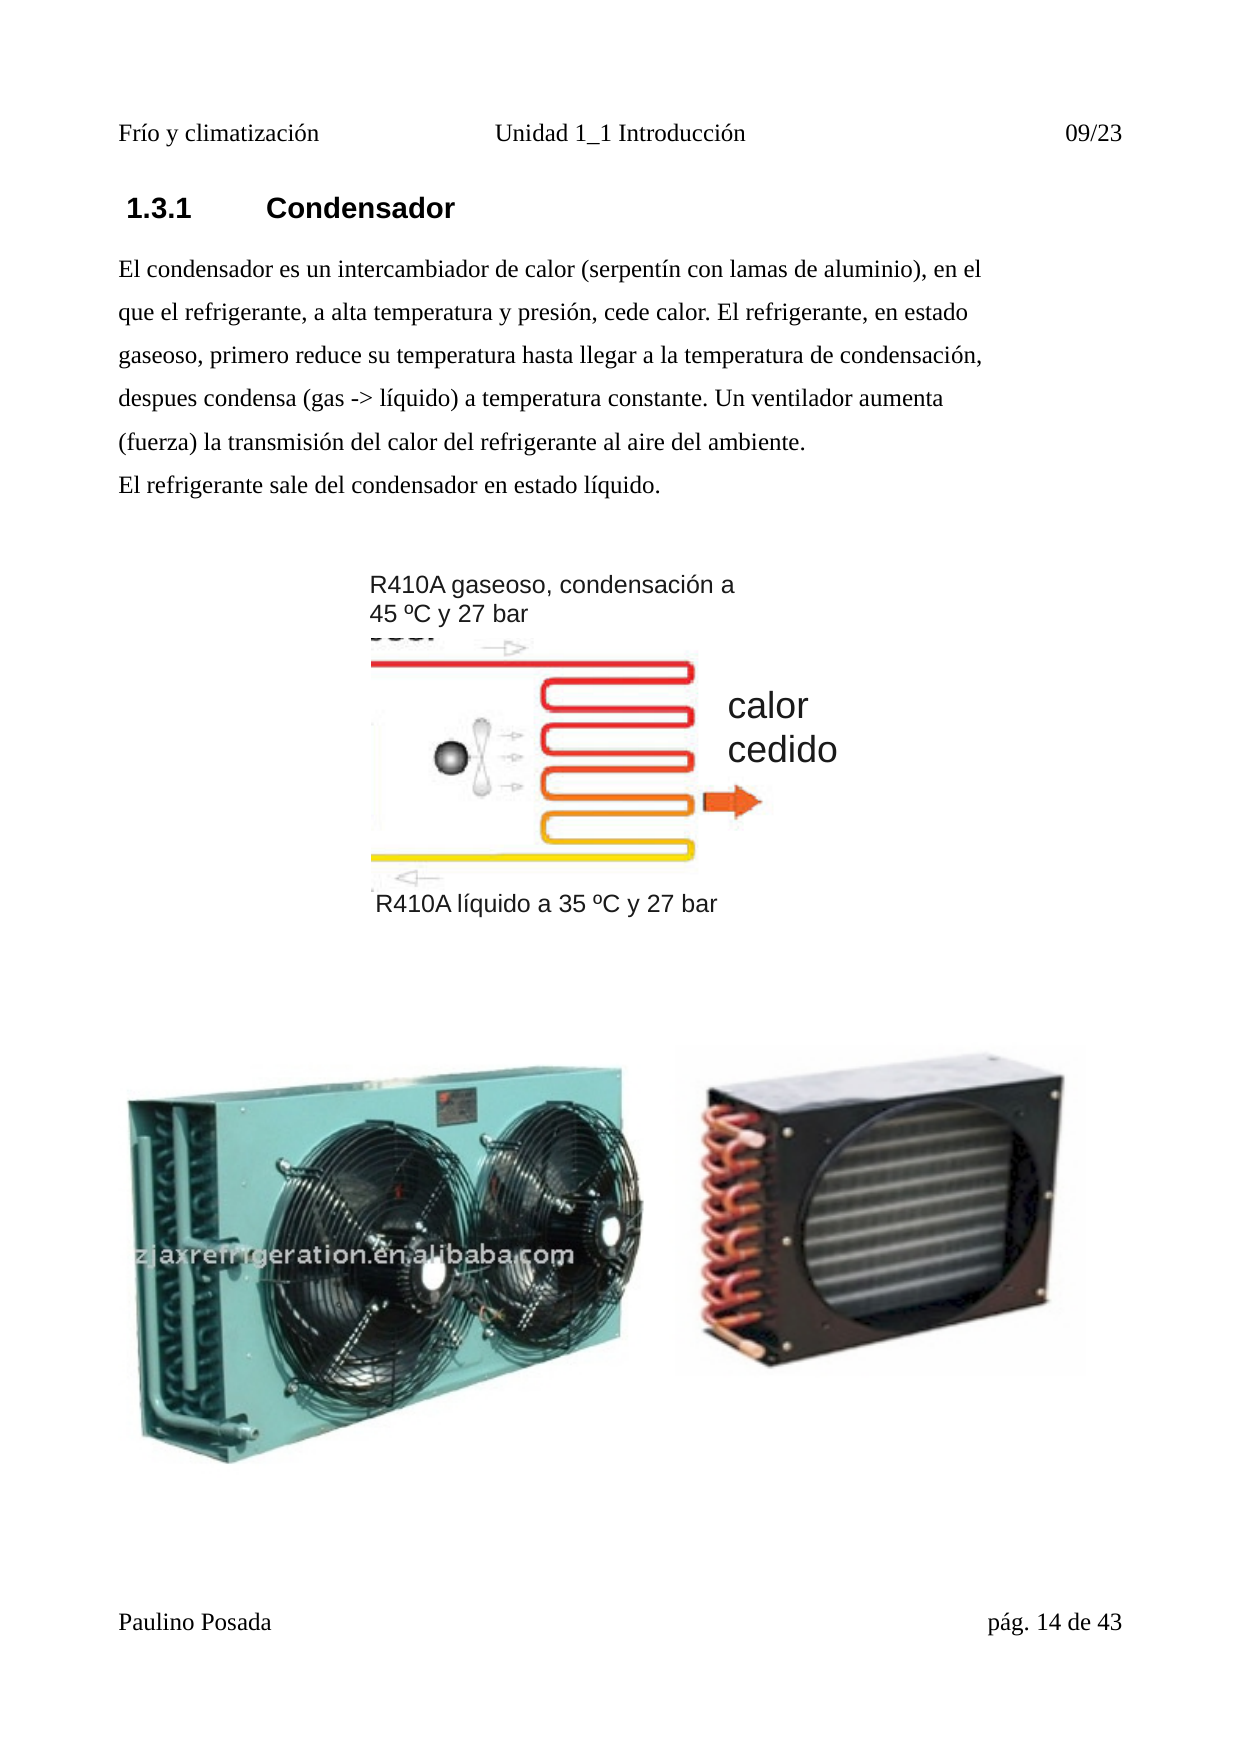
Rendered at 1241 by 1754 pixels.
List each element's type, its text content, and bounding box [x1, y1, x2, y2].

picture [118, 1062, 658, 1478]
text que el refrigerante, a alta temperatura y presión, cede calor. El refrigerante, en estado [118, 297, 1122, 326]
picture [371, 638, 780, 892]
picture [669, 1042, 1098, 1388]
text (fuerza) la transmisión del calor del refrigerante al aire del ambiente. [118, 427, 1122, 455]
text despues condensa (gas -> líquido) a temperatura constante. Un ventilador aumenta [118, 383, 1122, 412]
text El condensador es un intercambiador de calor (serpentín con lamas de aluminio), en el [118, 254, 1122, 283]
text El refrigerante sale del condensador en estado líquido. [118, 470, 1122, 498]
text gaseoso, primero reduce su temperatura hasta llegar a la temperatura de condensación, [118, 340, 1122, 369]
subtitle Condensador [118, 191, 1122, 225]
